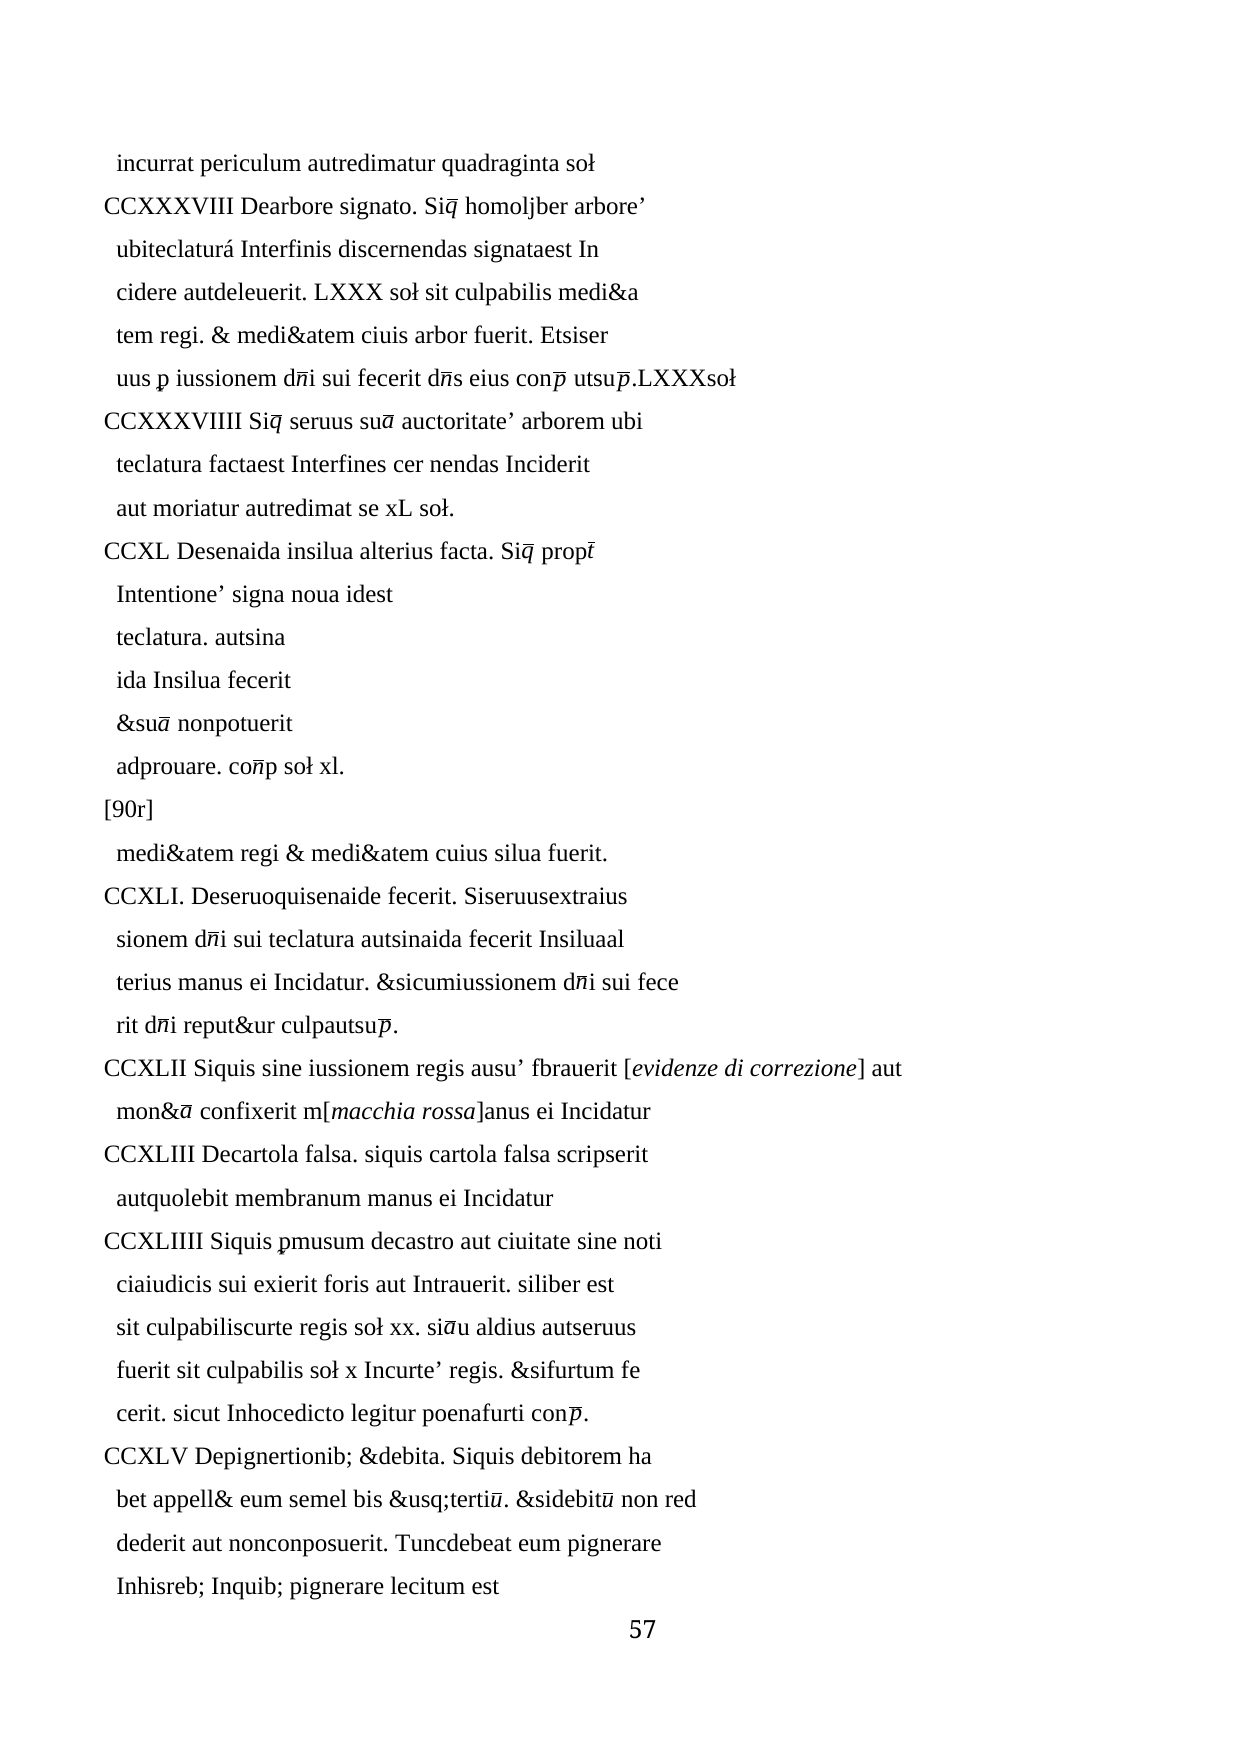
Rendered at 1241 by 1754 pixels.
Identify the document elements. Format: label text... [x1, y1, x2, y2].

text [90r] [103, 794, 1211, 823]
text CCXXXVIII Dearbore signato. Si homoljber arbore’ [103, 191, 1211, 219]
text terius manus ei Incidatur. &sicumiussionem di sui fece [103, 967, 1211, 996]
text adprouare. cop soł xl. [103, 751, 1211, 780]
text Intentione’ signa noua idest [103, 579, 1211, 608]
text CCXLIIII Siquis ᵱmusum decastro aut ciuitate sine noti [103, 1226, 1211, 1254]
text rit di reput&ur culpautsu. [103, 1010, 1211, 1039]
text &su nonpotuerit [103, 708, 1211, 737]
text sionem di sui teclatura autsinaida fecerit Insiluaal [103, 924, 1211, 953]
text tem regi. & medi&atem ciuis arbor fuerit. Etsiser [103, 320, 1211, 349]
text bet appell& eum semel bis &usq;terti. &sidebit non red [103, 1484, 1211, 1513]
text CCXLI. Deseruoquisenaide fecerit. Siseruusextraius [103, 881, 1211, 909]
text ciaiudicis sui exierit foris aut Intrauerit. siliber est [103, 1269, 1211, 1298]
text uus ᵱ iussionem di sui fecerit ds eius con utsu.LXXXsoł [103, 363, 1211, 392]
text cerit. sicut Inhocedicto legitur poenafurti con. [103, 1398, 1211, 1427]
text dederit aut nonconposuerit. Tuncdebeat eum pignerare [103, 1528, 1211, 1556]
text mon& confixerit m[macchia rossa]anus ei Incidatur [103, 1096, 1211, 1125]
text ubiteclaturá Interfinis discernendas signataest In [103, 234, 1211, 263]
text medi&atem regi & medi&atem cuius silua fuerit. [103, 838, 1211, 866]
text CCXLV Depignertionib; &debita. Siquis debitorem ha [103, 1441, 1211, 1470]
text cidere autdeleuerit. LXXX soł sit culpabilis medi&a [103, 277, 1211, 306]
text sit culpabiliscurte regis soł xx. siu aldius autseruus [103, 1312, 1211, 1341]
text autquolebit membranum manus ei Incidatur [103, 1183, 1211, 1211]
text CCXL Desenaida insilua alterius facta. Si prop [103, 536, 1211, 564]
text CCXXXVIIII Si seruus su auctoritate’ arborem ubi [103, 406, 1211, 435]
text teclatura factaest Interfines cer nendas Inciderit [103, 449, 1211, 478]
text ida Insilua fecerit [103, 665, 1211, 694]
text CCXLII Siquis sine iussionem regis ausu’ fbrauerit [evidenze di correzione] aut [103, 1053, 1211, 1082]
text teclatura. autsina [103, 622, 1211, 651]
text Inhisreb; Inquib; pignerare lecitum est [103, 1571, 1211, 1599]
text CCXLIII Decartola falsa. siquis cartola falsa scripserit [103, 1139, 1211, 1168]
text incurrat periculum autredimatur quadraginta soł [103, 148, 1211, 176]
text aut moriatur autredimat se xL soł. [103, 493, 1211, 521]
text fuerit sit culpabilis soł x Incurte’ regis. &sifurtum fe [103, 1355, 1211, 1384]
